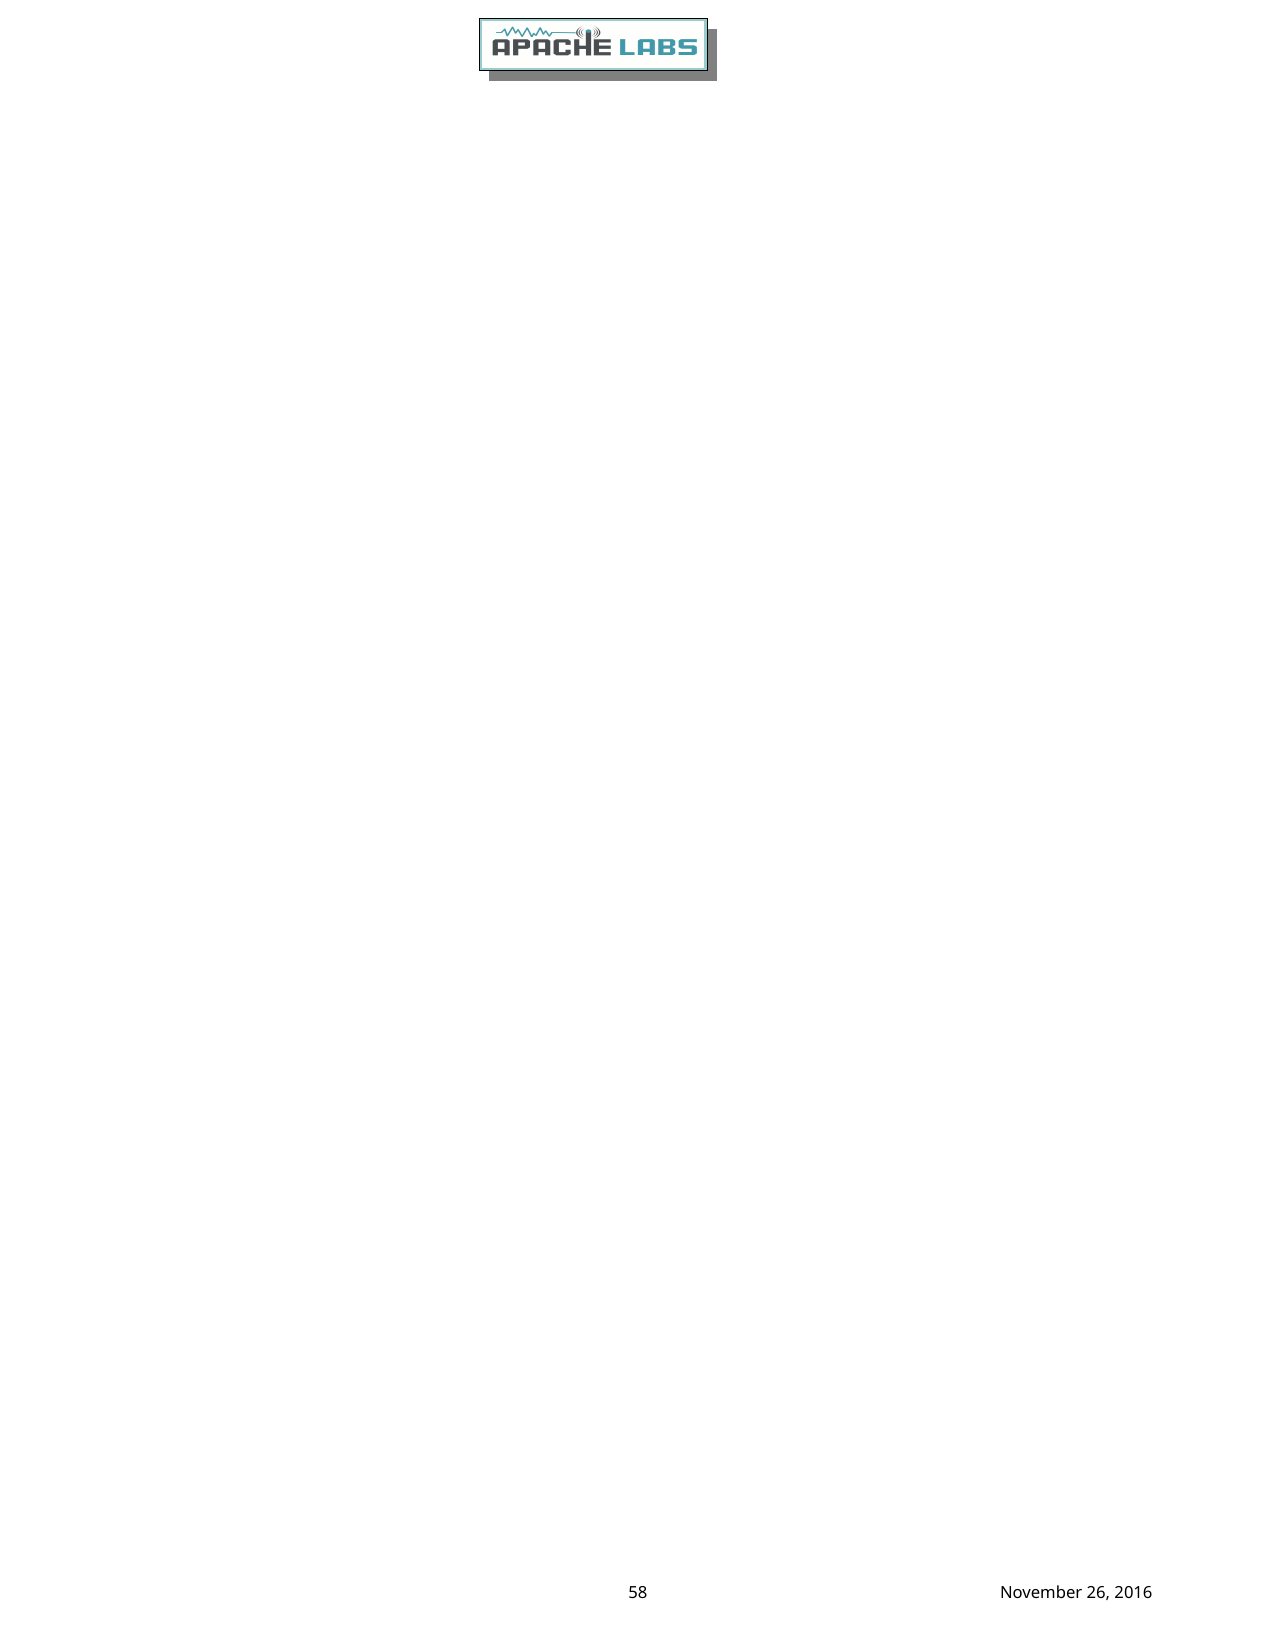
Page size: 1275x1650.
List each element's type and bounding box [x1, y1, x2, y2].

picture [482, 21, 704, 68]
